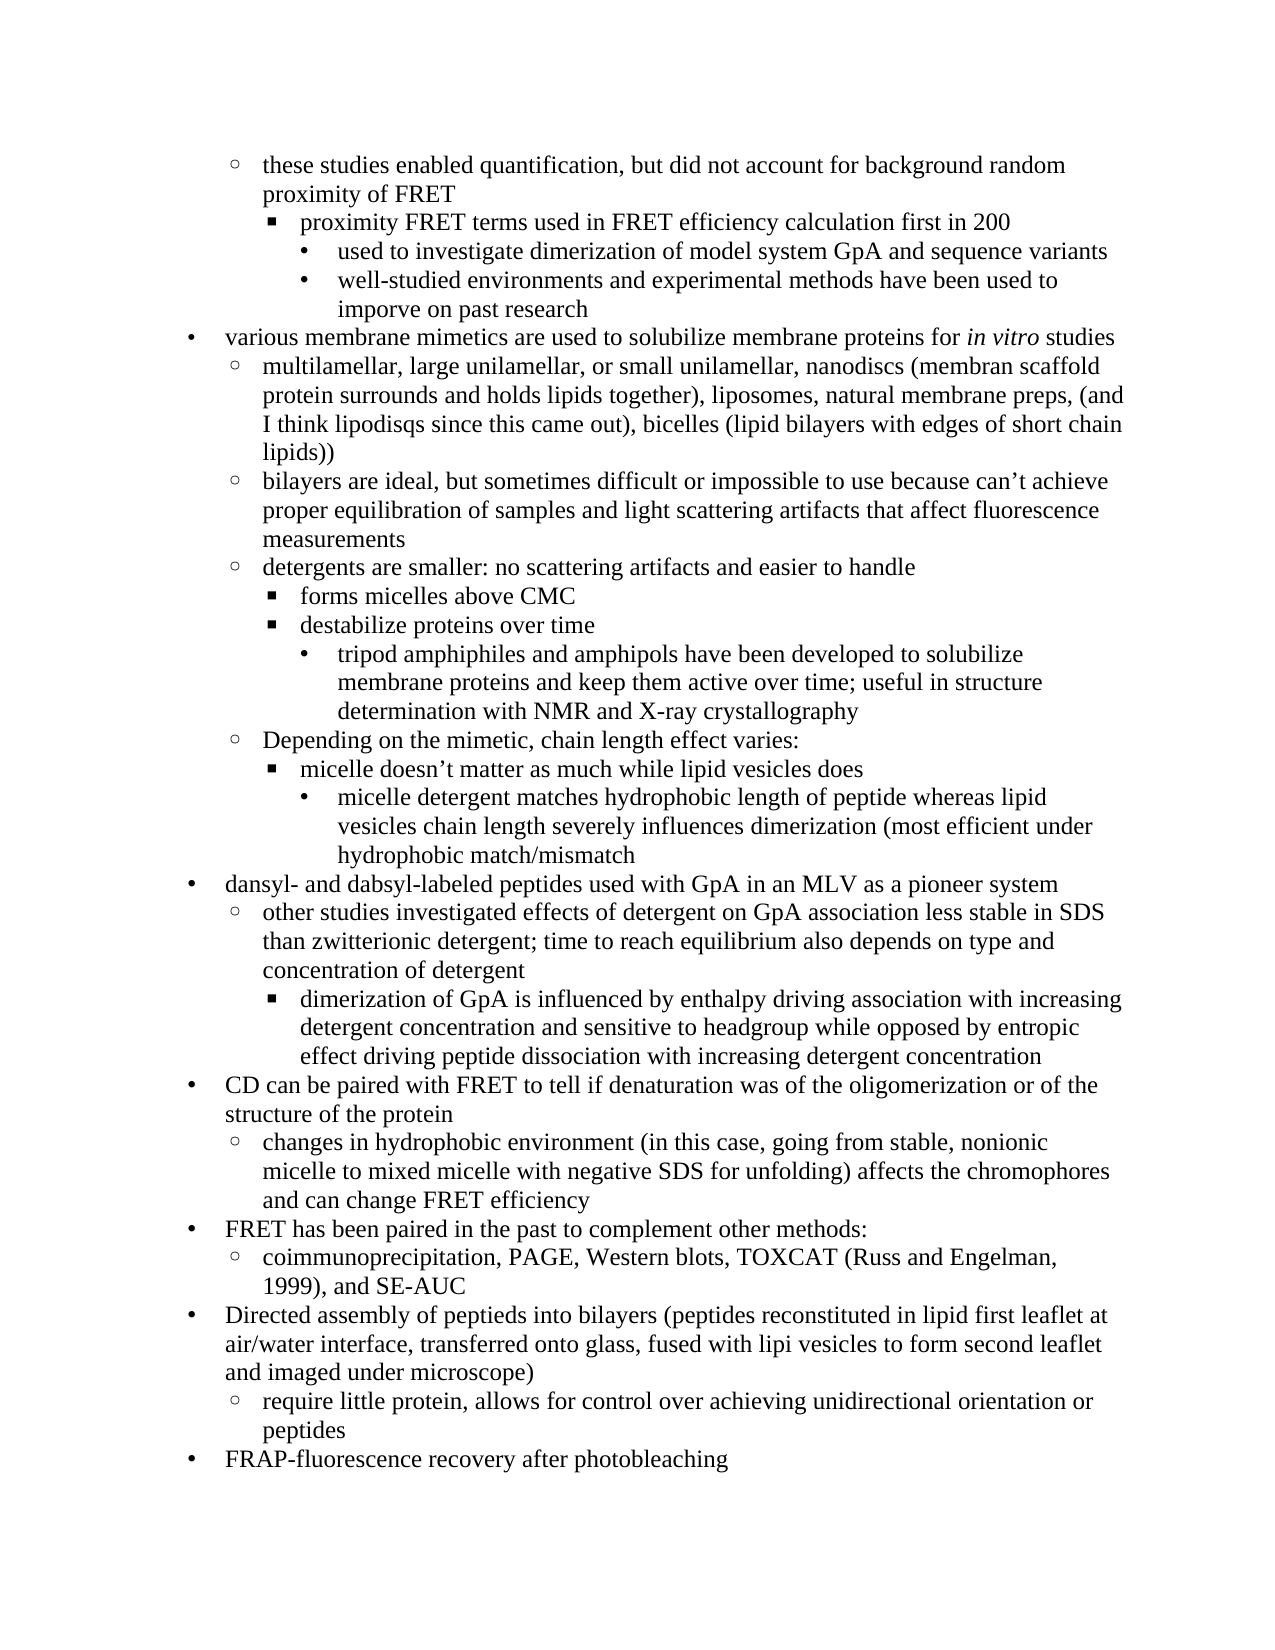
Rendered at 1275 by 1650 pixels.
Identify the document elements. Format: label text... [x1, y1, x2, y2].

list these studies enabled quantification, but did not account for background random proximity of FRET [225, 150, 1125, 207]
list dimerization of GpA is influenced by enthalpy driving association with increasing detergent concentration and sensitive to headgroup while opposed by entropic effect driving peptide dissociation with increasing detergent concentration [262, 984, 1125, 1070]
list dansyl- and dabsyl-labeled peptides used with GpA in an MLV as a pioneer system [187, 869, 1125, 897]
list destabilize proteins over time [262, 610, 1125, 639]
list forms micelles above CMC [262, 581, 1125, 610]
list bilayers are ideal, but sometimes difficult or impossible to use because can’t achieve proper equilibration of samples and light scattering artifacts that affect fluorescence measurements [225, 466, 1125, 552]
list FRET has been paired in the past to complement other methods: [187, 1214, 1125, 1242]
list various membrane mimetics are used to solubilize membrane proteins for in vitro studies [187, 322, 1125, 351]
list well-studied environments and experimental methods have been used to imporve on past research [300, 265, 1125, 322]
list micelle doesn’t matter as much while lipid vesicles does [262, 754, 1125, 782]
list tripod amphiphiles and amphipols have been developed to solubilize membrane proteins and keep them active over time; useful in structure determination with NMR and X-ray crystallography [300, 639, 1125, 725]
list changes in hydrophobic environment (in this case, going from stable, nonionic micelle to mixed micelle with negative SDS for unfolding) affects the chromophores and can change FRET efficiency [225, 1127, 1125, 1214]
list FRAP-fluorescence recovery after photobleaching [187, 1444, 1125, 1472]
list CD can be paired with FRET to tell if denaturation was of the oligomerization or of the structure of the protein [187, 1070, 1125, 1127]
list other studies investigated effects of detergent on GpA association less stable in SDS than zwitterionic detergent; time to reach equilibrium also depends on type and concentration of detergent [225, 897, 1125, 984]
list require little protein, allows for control over achieving unidirectional orientation or peptides [225, 1386, 1125, 1444]
list proximity FRET terms used in FRET efficiency calculation first in 200 [262, 207, 1125, 236]
list multilamellar, large unilamellar, or small unilamellar, nanodiscs (membran scaffold protein surrounds and holds lipids together), liposomes, natural membrane preps, (and I think lipodisqs since this came out), bicelles (lipid bilayers with edges of short chain lipids)) [225, 351, 1125, 466]
list used to investigate dimerization of model system GpA and sequence variants [300, 236, 1125, 265]
list Directed assembly of peptieds into bilayers (peptides reconstituted in lipid first leaflet at air/water interface, transferred onto glass, fused with lipi vesicles to form second leaflet and imaged under microscope) [187, 1300, 1125, 1386]
list Depending on the mimetic, chain length effect varies: [225, 725, 1125, 754]
list micelle detergent matches hydrophobic length of peptide whereas lipid vesicles chain length severely influences dimerization (most efficient under hydrophobic match/mismatch [300, 782, 1125, 869]
list detergents are smaller: no scattering artifacts and easier to handle [225, 552, 1125, 581]
list coimmunoprecipitation, PAGE, Western blots, TOXCAT (Russ and Engelman, 1999), and SE-AUC [225, 1242, 1125, 1300]
